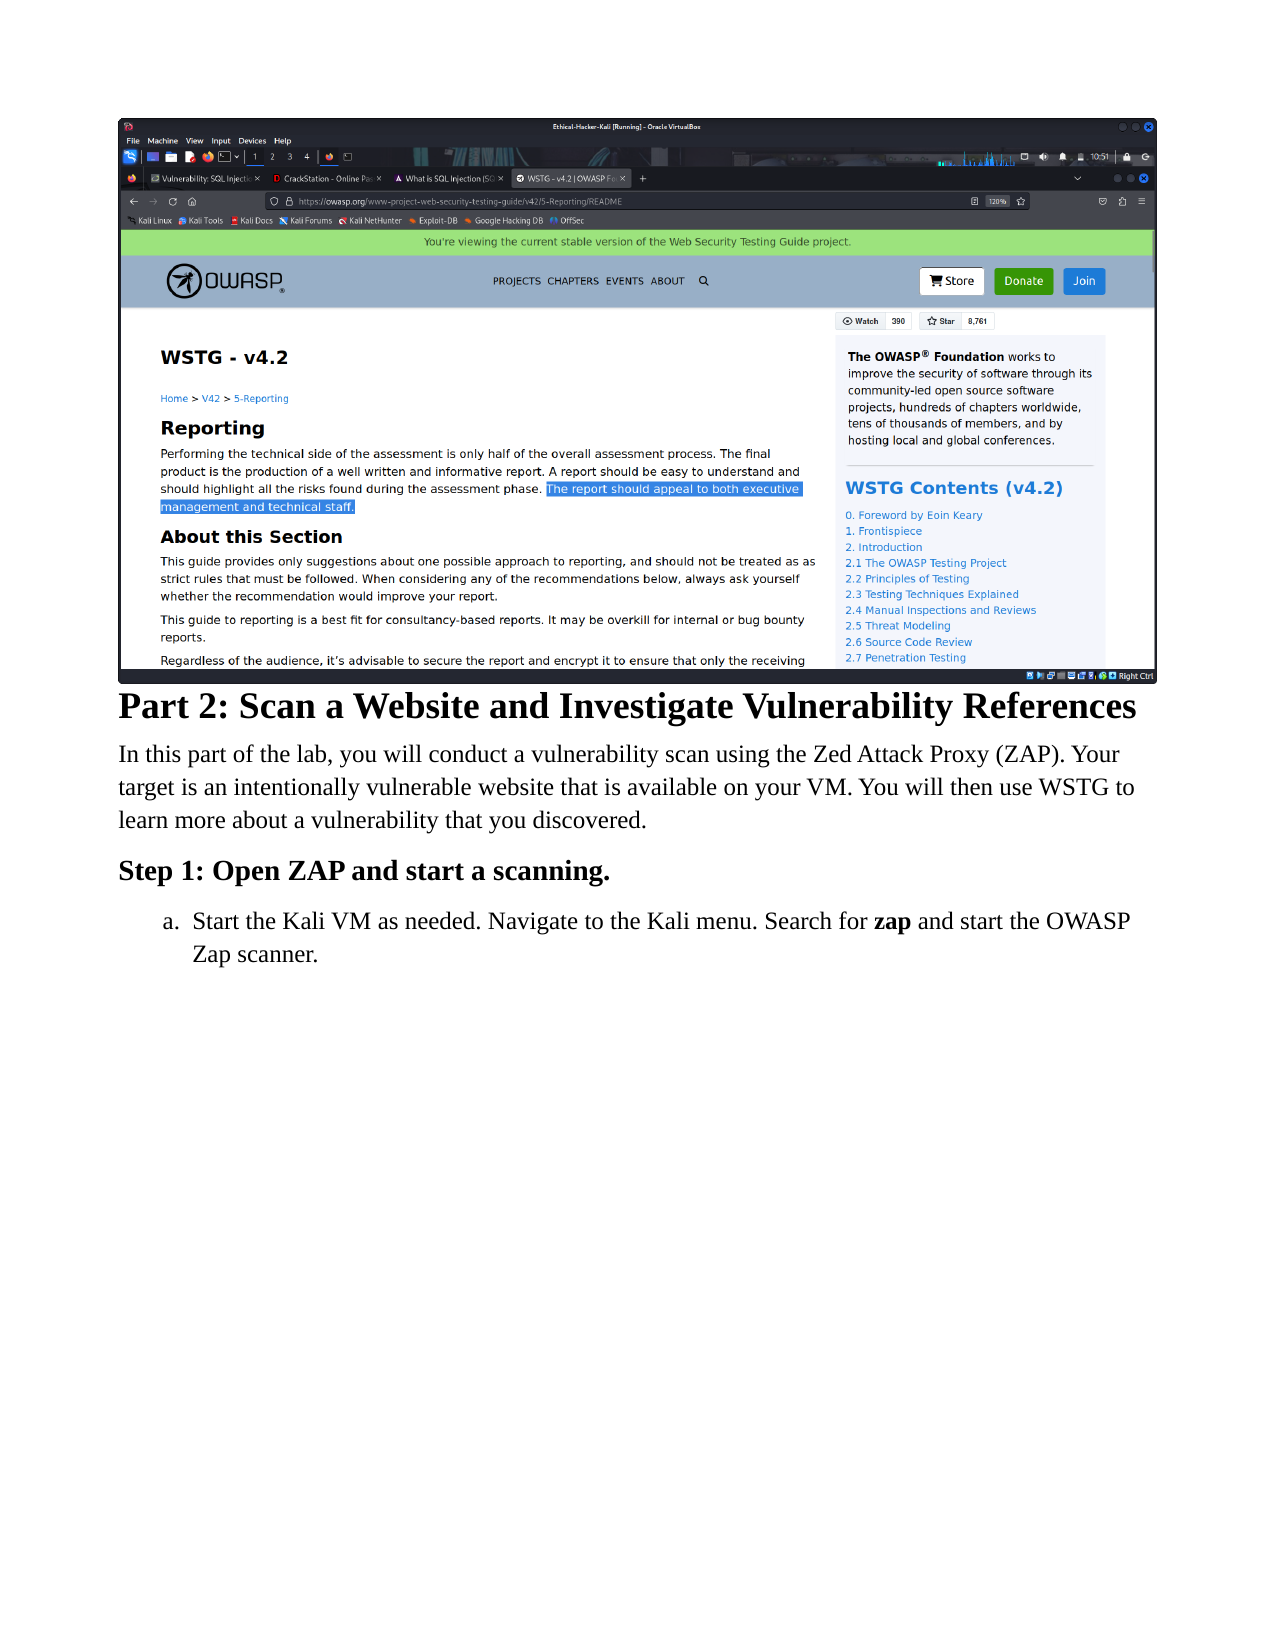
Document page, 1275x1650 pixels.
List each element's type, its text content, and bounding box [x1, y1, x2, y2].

subtitle Part 2: Scan a Website and Investigate Vulnerability References [118, 684, 1157, 727]
text In this part of the lab, you will conduct a vulnerability scan using the Zed Attack Proxy (ZAP). Your target is an intentionally vulnerable website that is available on your VM. You will then use WSTG to learn more about a vulnerability that you discovered. [118, 739, 1157, 834]
list Start the Kali VM as needed. Navigate to the Kali menu. Search for zap and start the OWASP Zap scanner. [162, 906, 1157, 968]
subtitle Step 1: Open ZAP and start a scanning. [118, 853, 1157, 886]
picture [118, 118, 1157, 684]
